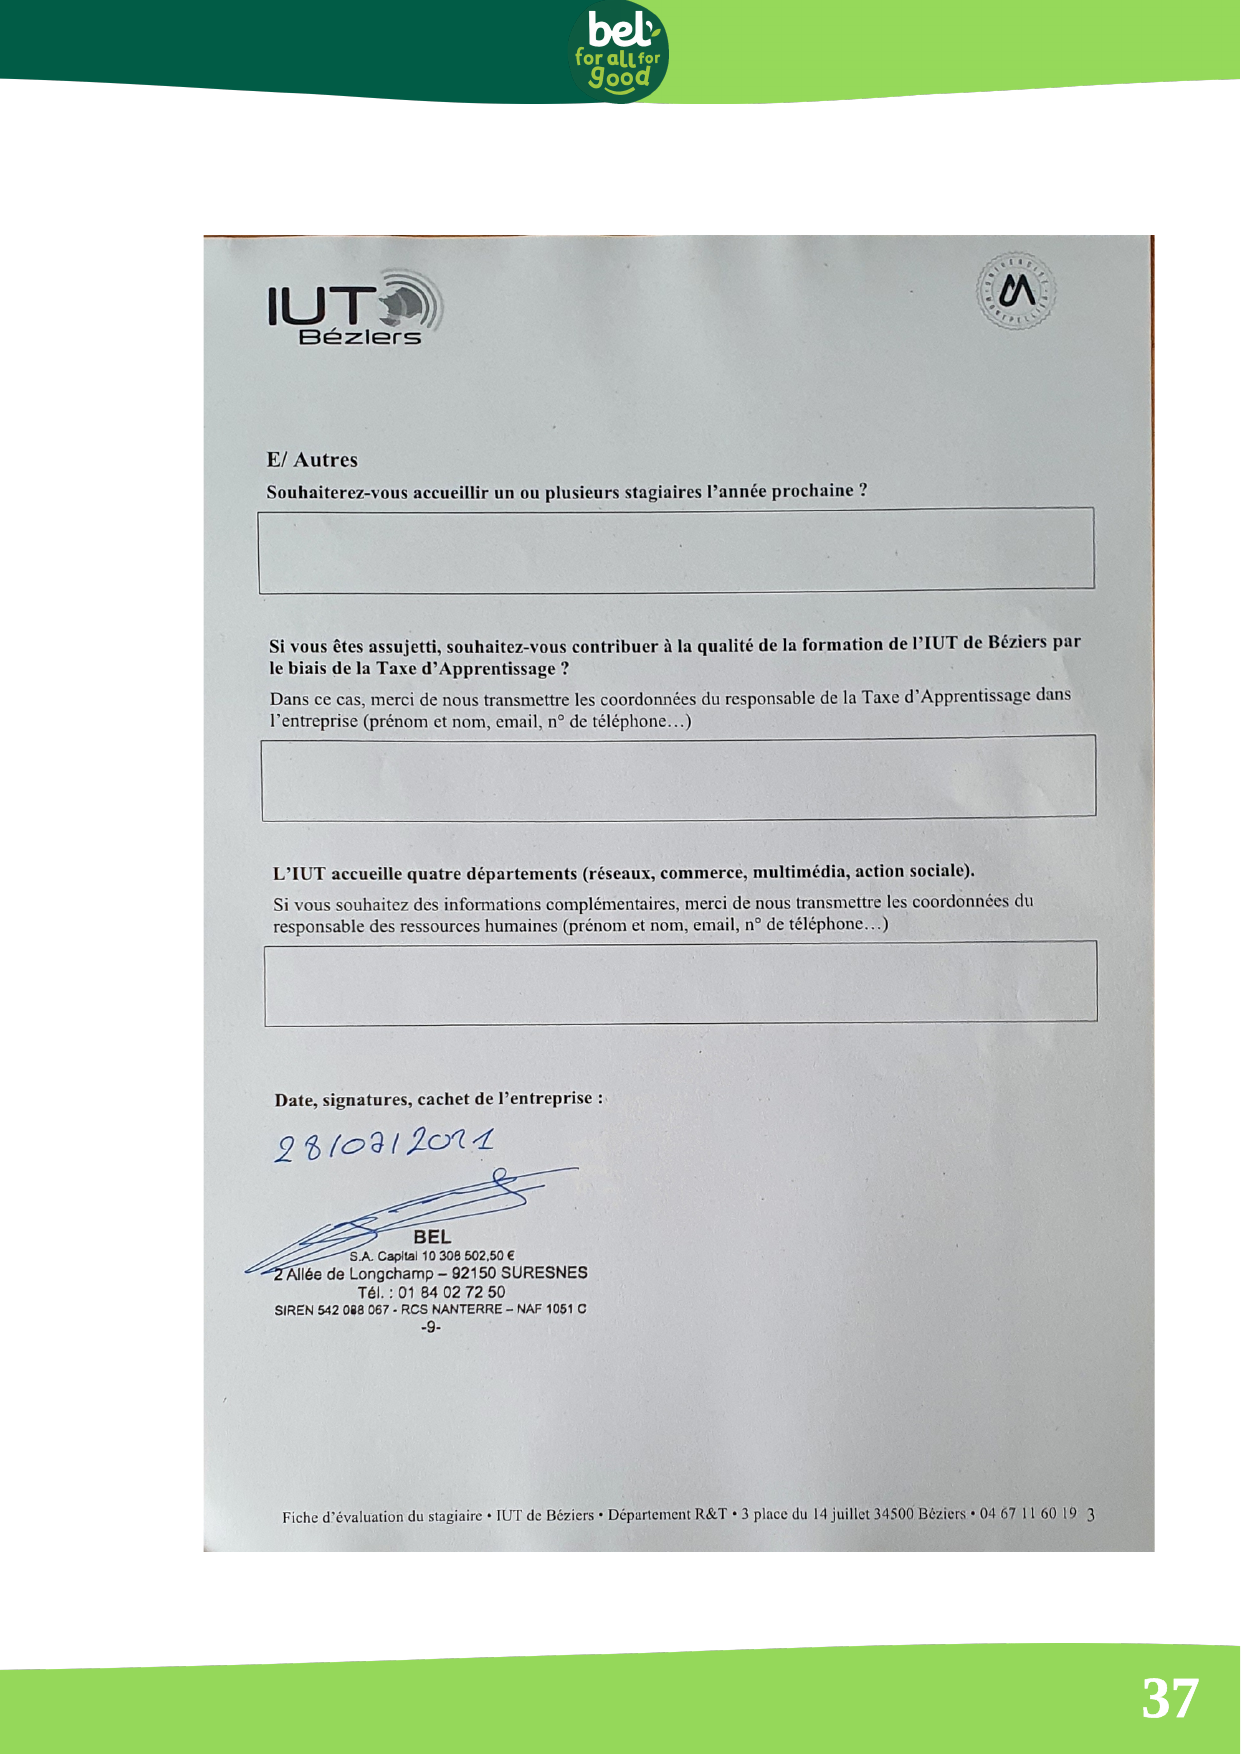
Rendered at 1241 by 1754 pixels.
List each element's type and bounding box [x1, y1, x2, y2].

picture [0, 1643, 1241, 1754]
picture [203, 235, 1155, 1552]
picture [0, 0, 1240, 104]
